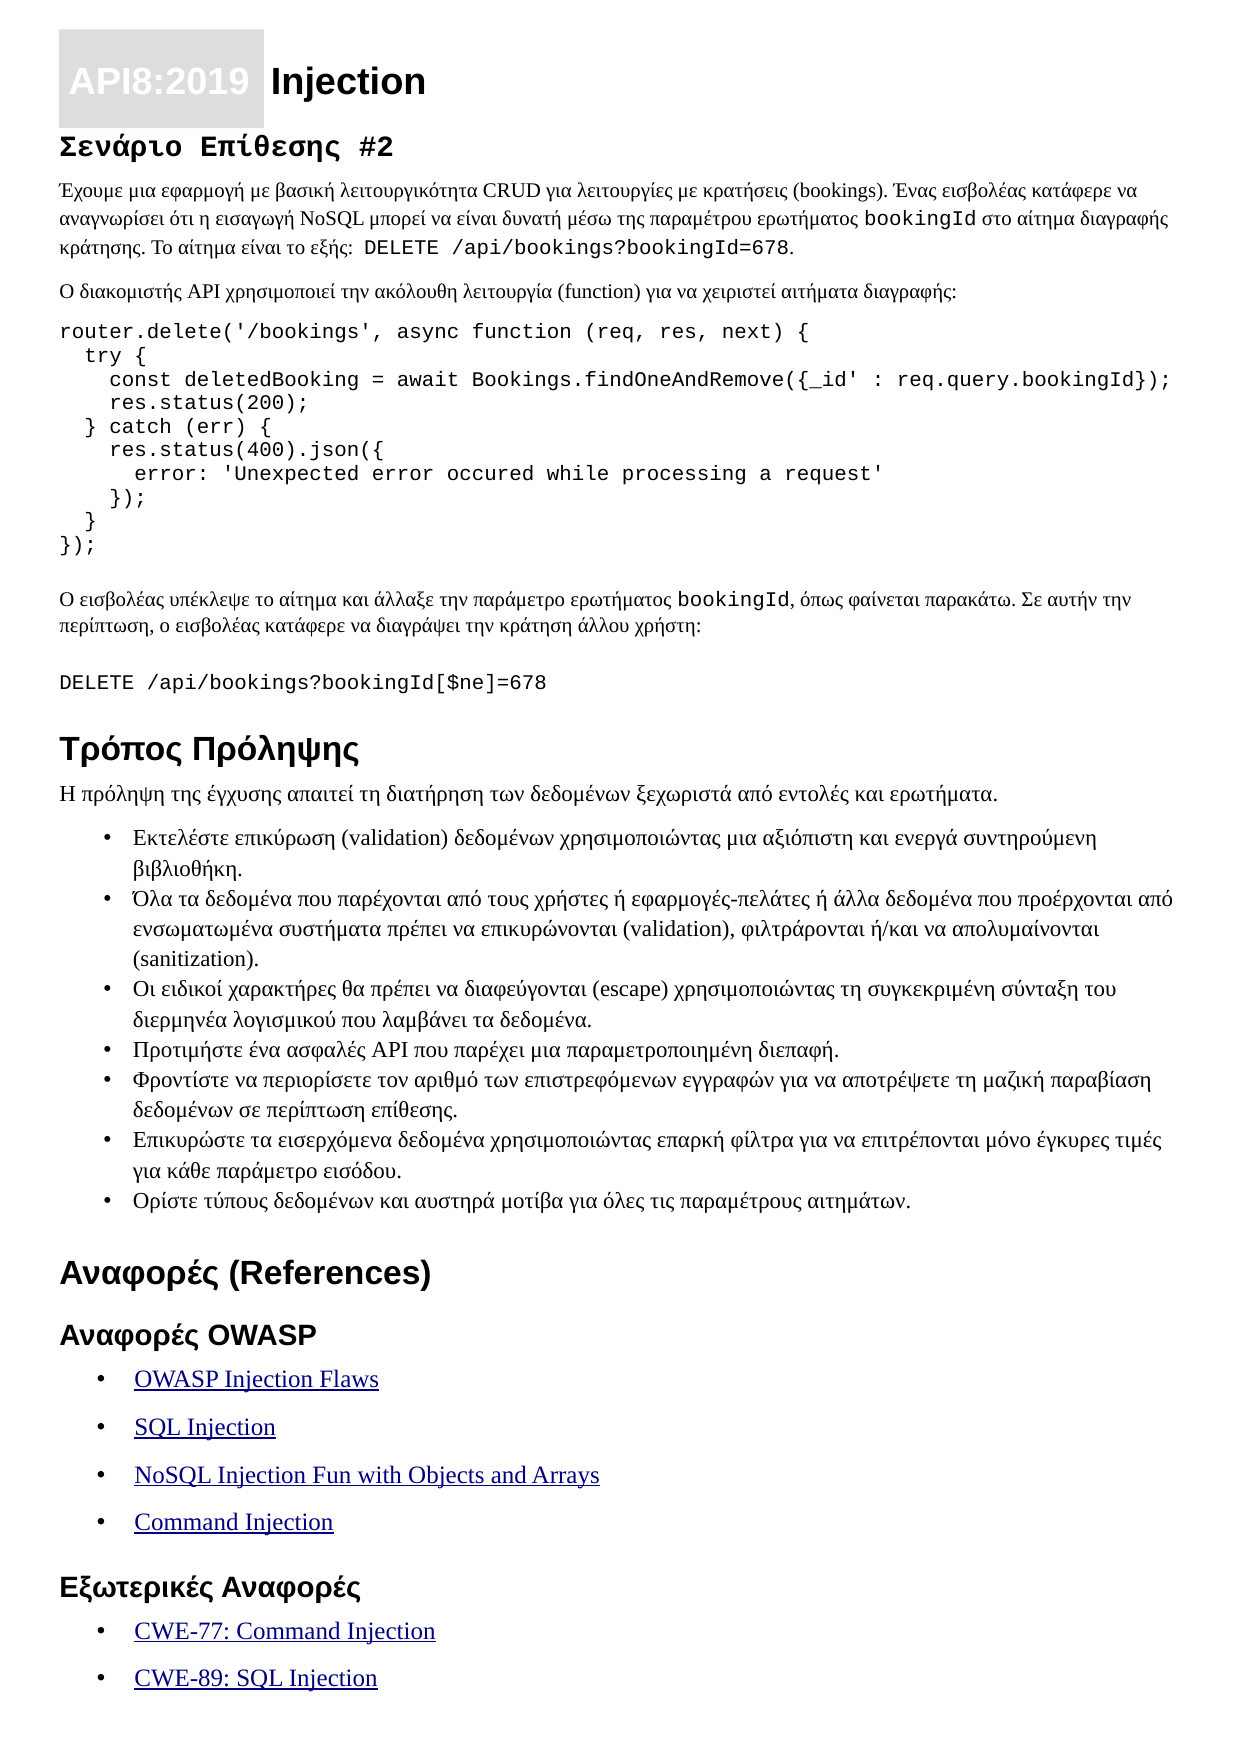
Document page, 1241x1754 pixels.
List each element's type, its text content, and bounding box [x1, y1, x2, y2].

list Εκτελέστε επικύρωση (validation) δεδομένων χρησιμοποιώντας μια αξιόπιστη και ενεργά συντηρούμενη βιβλιοθήκη. [103, 824, 1181, 881]
list SQL Injection [97, 1412, 1181, 1441]
list Φροντίστε να περιορίσετε τον αριθμό των επιστρεφόμενων εγγραφών για να αποτρέψετε τη μαζική παραβίαση δεδομένων σε περίπτωση επίθεσης. [103, 1066, 1181, 1123]
text router.delete('/bookings', async function (req, res, next) { [59, 321, 1181, 345]
list Όλα τα δεδομένα που παρέχονται από τους χρήστες ή εφαρμογές-πελάτες ή άλλα δεδομένα που προέρχονται από ενσωματωμένα συστήματα πρέπει να επικυρώνονται (validation), φιλτράρονται ή/και να απολυμαίνονται (sanitization). [103, 885, 1181, 972]
list CWE-89: SQL Injection [97, 1663, 1181, 1692]
text Ο διακομιστής API χρησιμοποιεί την ακόλουθη λειτουργία (function) για να χειριστεί αιτήματα διαγραφής: [59, 279, 1181, 303]
subtitle Αναφορές OWASP [59, 1318, 1181, 1352]
text res.status(400).json({ [59, 439, 1181, 463]
subtitle Τρόπος Πρόληψης [59, 728, 1181, 767]
text Ο εισβολέας υπέκλεψε το αίτημα και άλλαξε την παράμετρο ερωτήματος bookingId, όπως φαίνεται παρακάτω. Σε αυτήν την περίπτωση, ο εισβολέας κατάφερε να διαγράψει την κράτηση άλλου χρήστη: [59, 587, 1181, 637]
text error: 'Unexpected error occured while processing a request' [59, 463, 1181, 487]
text DELETE /api/bookings?bookingId[$ne]=678 [59, 672, 1181, 696]
text try { [59, 345, 1181, 368]
list Οι ειδικοί χαρακτήρες θα πρέπει να διαφεύγονται (escape) χρησιμοποιώντας τη συγκεκριμένη σύνταξη του διερμηνέα λογισμικού που λαμβάνει τα δεδομένα. [103, 976, 1181, 1032]
list NoSQL Injection Fun with Objects and Arrays [97, 1460, 1181, 1488]
text Η πρόληψη της έγχυσης απαιτεί τη διατήρηση των δεδομένων ξεχωριστά από εντολές και ερωτήματα. [59, 780, 1181, 806]
list Ορίστε τύπους δεδομένων και αυστηρά μοτίβα για όλες τις παραμέτρους αιτημάτων. [103, 1187, 1181, 1213]
list OWASP Injection Flaws [97, 1364, 1181, 1393]
list Προτιμήστε ένα ασφαλές API που παρέχει μια παραμετροποιημένη διεπαφή. [103, 1036, 1181, 1062]
text Έχουμε μια εφαρμογή με βασική λειτουργικότητα CRUD για λειτουργίες με κρατήσεις (bookings). Ένας εισβολέας κατάφερε να αναγνωρίσει ότι η εισαγωγή NoSQL μπορεί να είναι δυνατή μέσω της παραμέτρου ερωτήματος bookingId στο αίτημα διαγραφής κράτησης. To αίτημα είναι το εξής: DELETE /api/bookings?bookingId=678. [59, 178, 1181, 261]
text } }); [59, 510, 1181, 558]
text }); [59, 487, 1181, 510]
subtitle Εξωτερικές Αναφορές [59, 1569, 1181, 1603]
subtitle Σενάριο Επίθεσης #2 [59, 132, 1181, 166]
text const deletedBooking = await Bookings.findOneAndRemove({_id' : req.query.bookingId}); [59, 368, 1181, 392]
text } catch (err) { [59, 416, 1181, 439]
list CWE-77: Command Injection [97, 1616, 1181, 1644]
text res.status(200); [59, 392, 1181, 416]
list Command Injection [97, 1507, 1181, 1536]
list Επικυρώστε τα εισερχόμενα δεδομένα χρησιμοποιώντας επαρκή φίλτρα για να επιτρέπονται μόνο έγκυρες τιμές για κάθε παράμετρο εισόδου. [103, 1127, 1181, 1183]
subtitle Αναφορές (References) [59, 1253, 1181, 1291]
